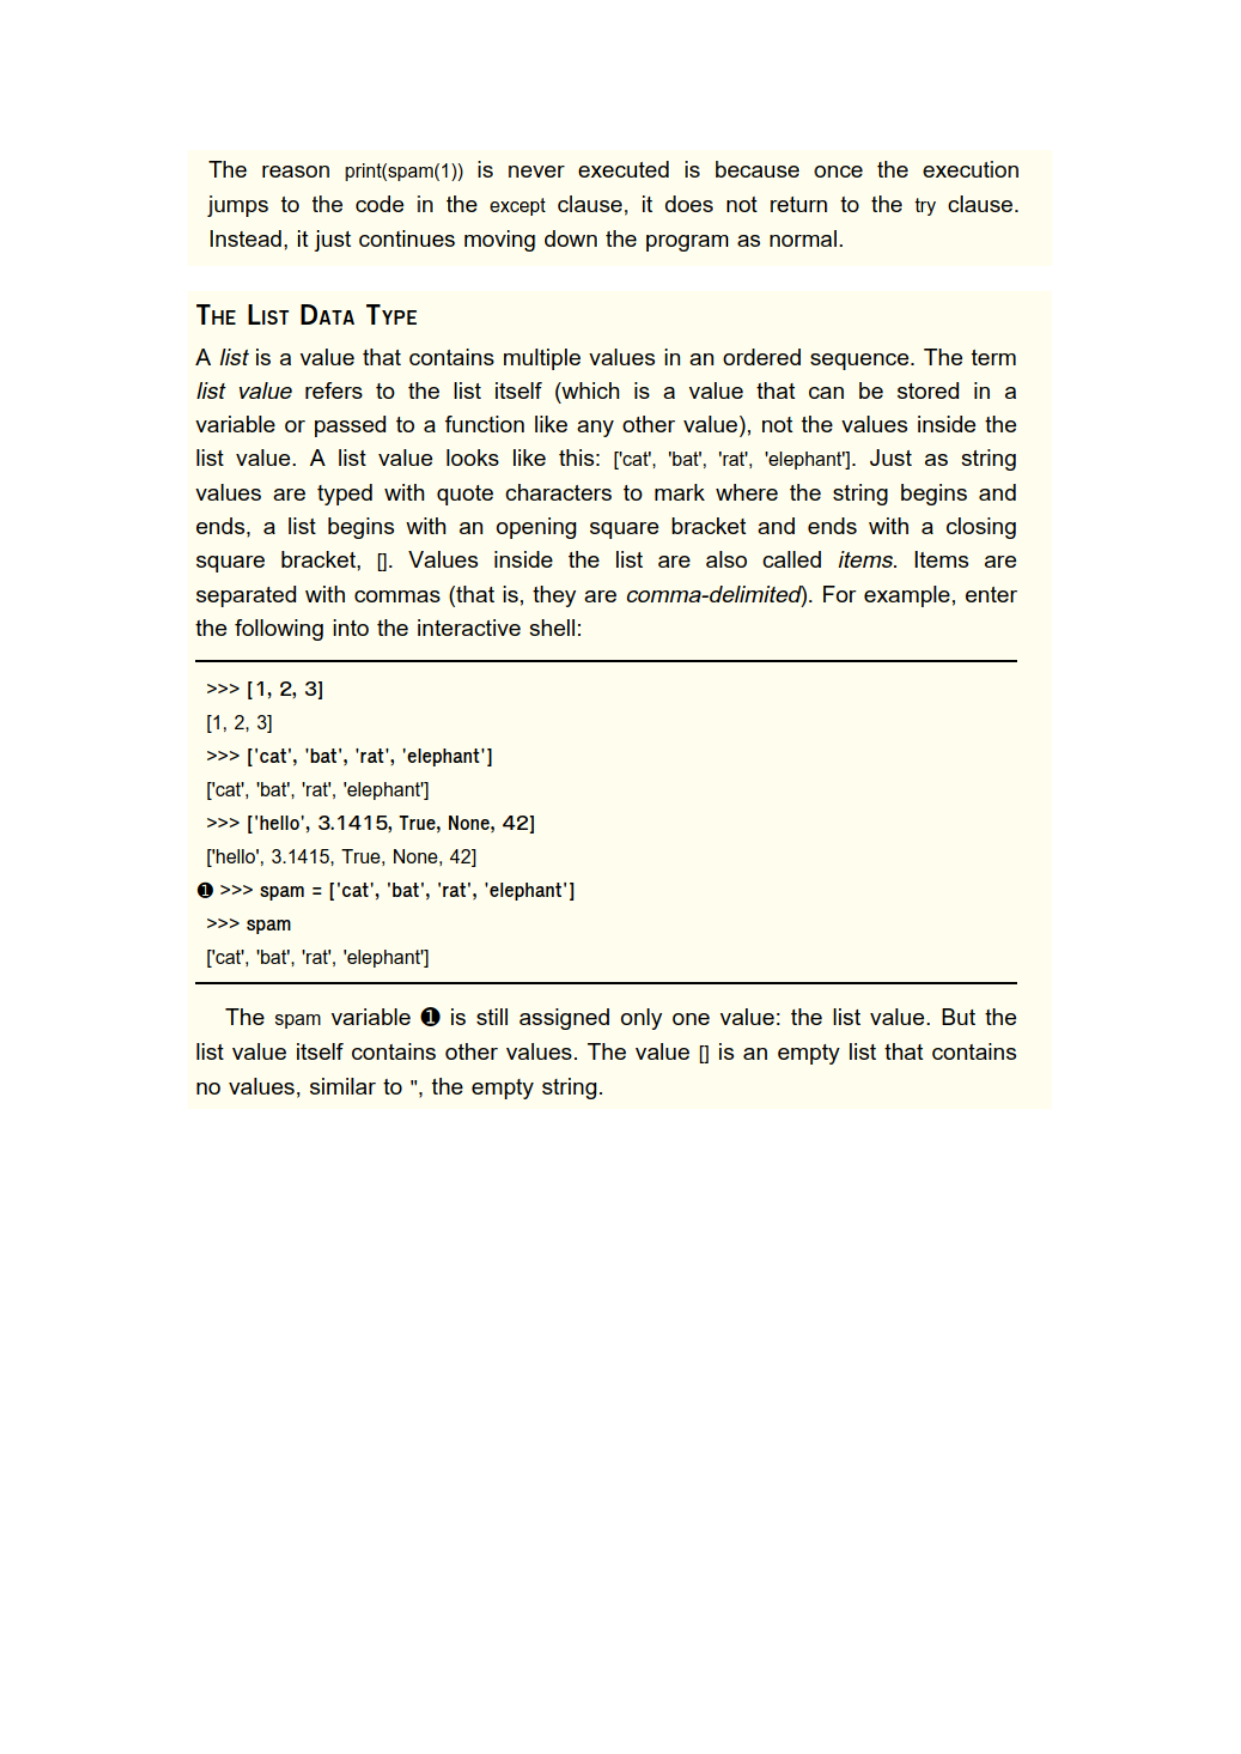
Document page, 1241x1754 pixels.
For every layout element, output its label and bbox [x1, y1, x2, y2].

picture [187, 150, 1053, 266]
picture [187, 291, 1052, 1109]
